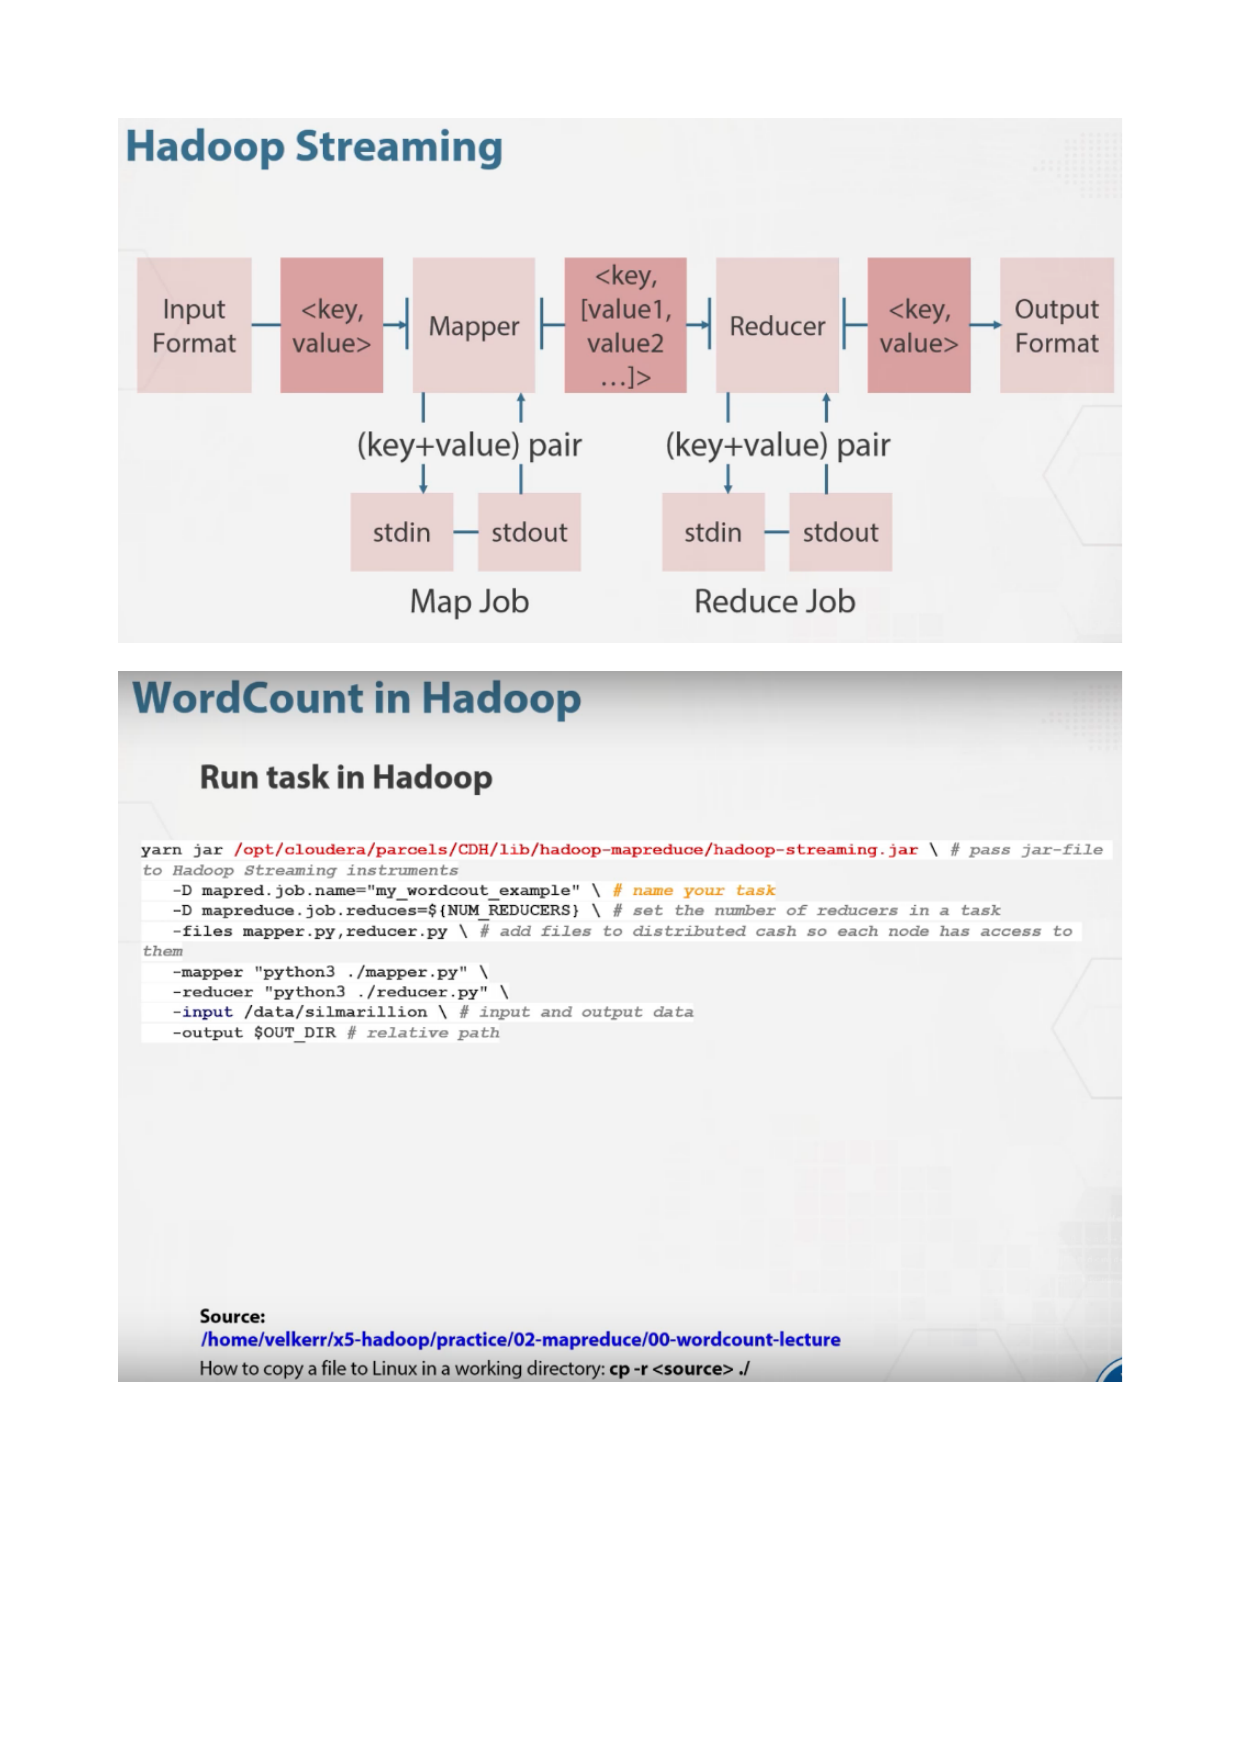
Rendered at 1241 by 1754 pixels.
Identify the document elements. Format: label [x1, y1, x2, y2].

picture [118, 671, 1123, 1382]
picture [118, 118, 1123, 643]
